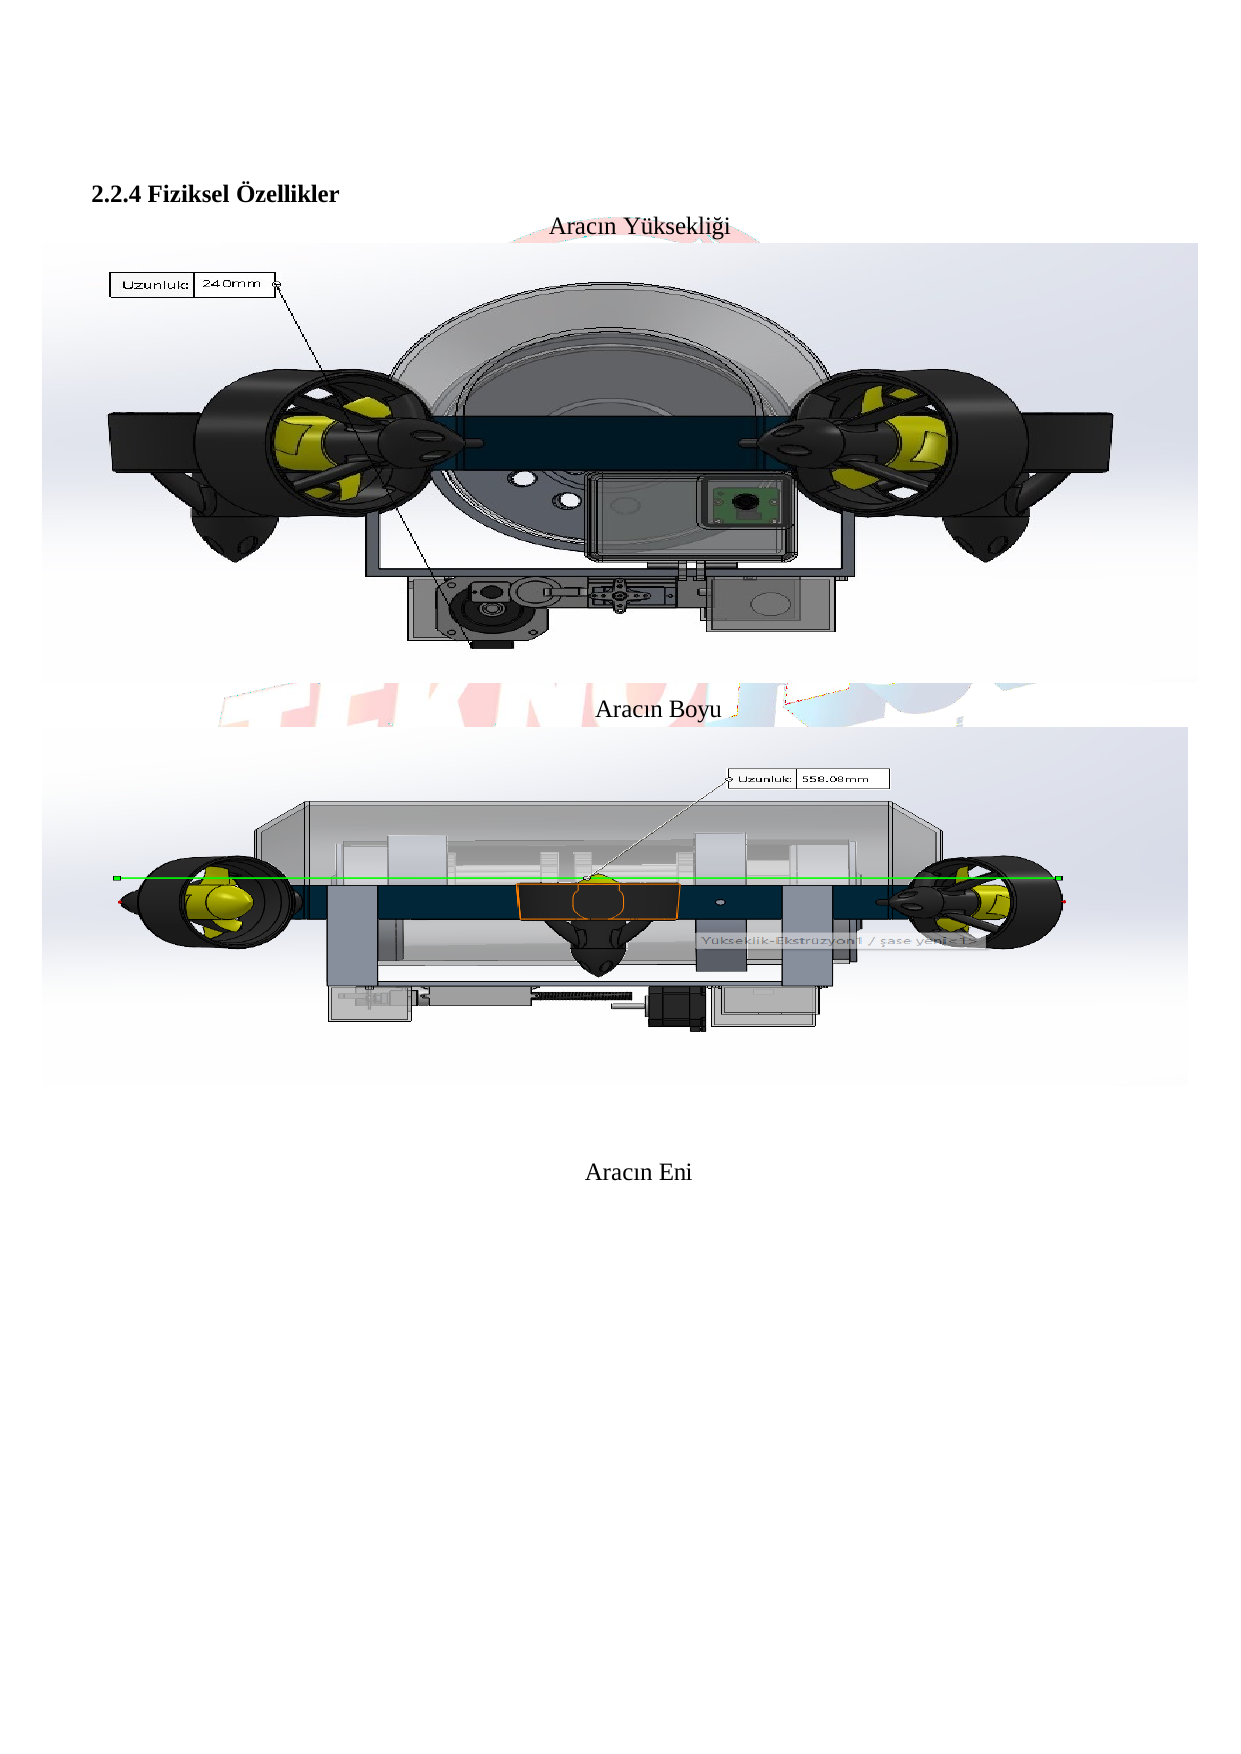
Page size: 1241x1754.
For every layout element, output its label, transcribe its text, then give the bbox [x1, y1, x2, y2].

picture [41, 217, 1198, 1086]
text Aracın Boyu [42, 694, 164, 723]
subtitle Fiziksel Özellikler [91, 179, 1198, 207]
text Aracın Yüksekliği [42, 211, 731, 240]
text Aracın Eni [79, 1157, 1198, 1186]
